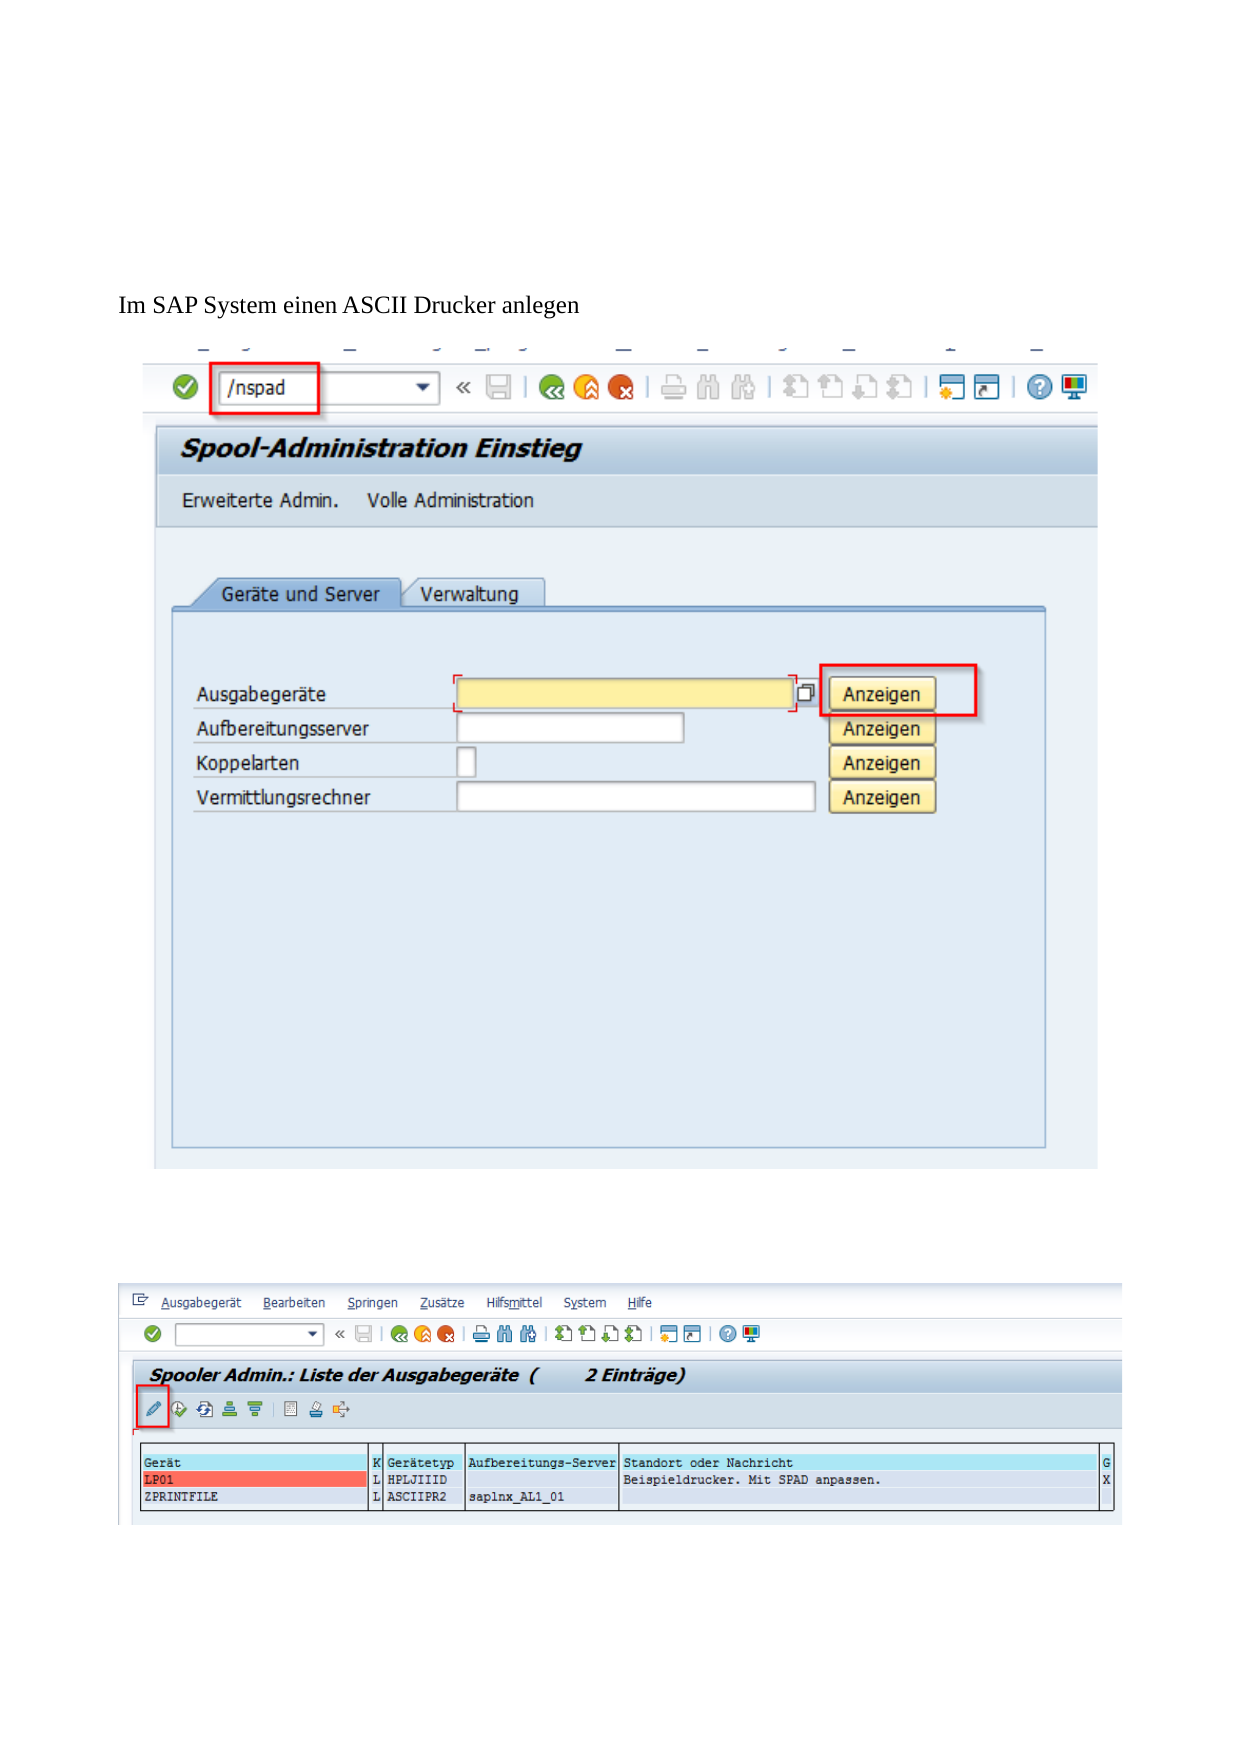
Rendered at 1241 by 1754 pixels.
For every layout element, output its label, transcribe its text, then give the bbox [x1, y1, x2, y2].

picture [142, 348, 1098, 1169]
picture [118, 1283, 1123, 1525]
text Im SAP System einen ASCII Drucker anlegen [118, 291, 1122, 319]
